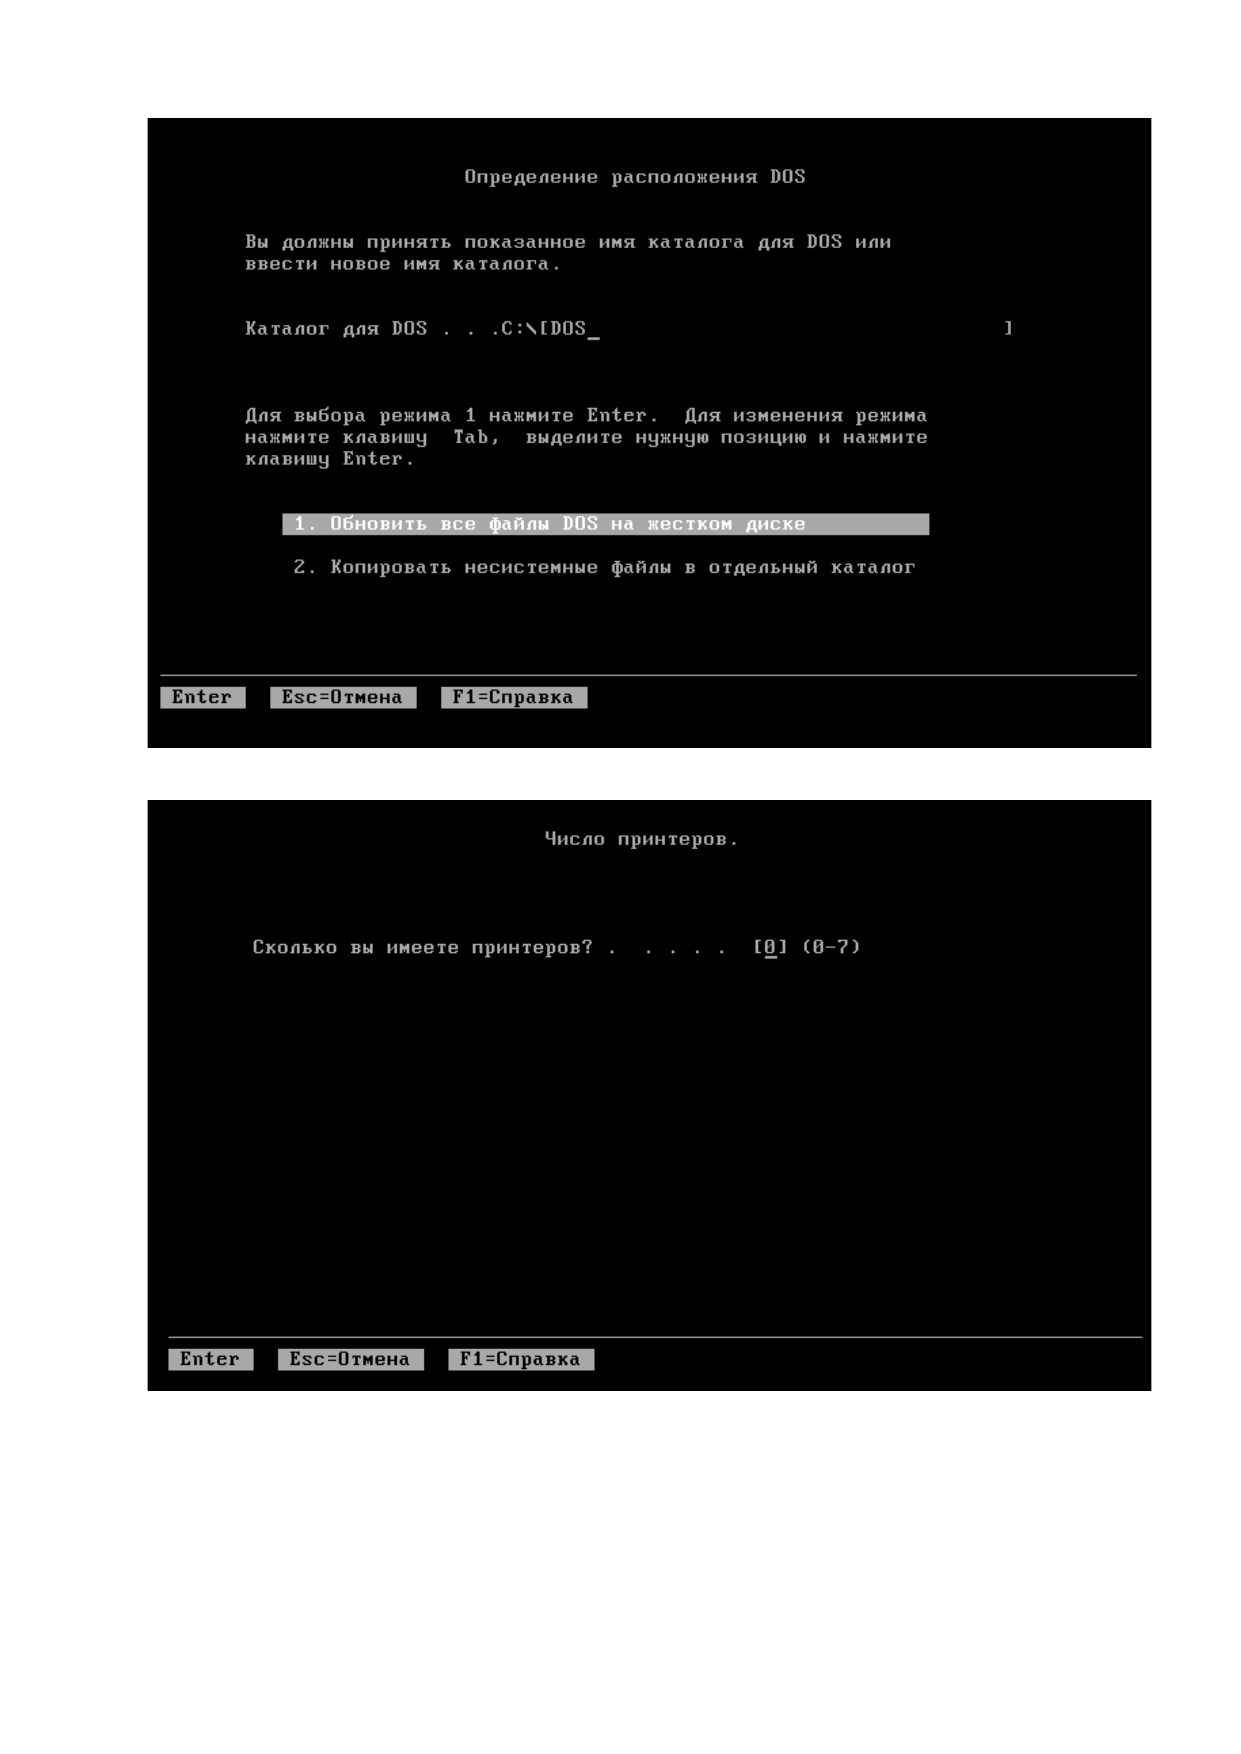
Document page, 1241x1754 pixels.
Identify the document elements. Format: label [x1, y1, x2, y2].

picture [147, 800, 1152, 1391]
picture [147, 118, 1152, 748]
